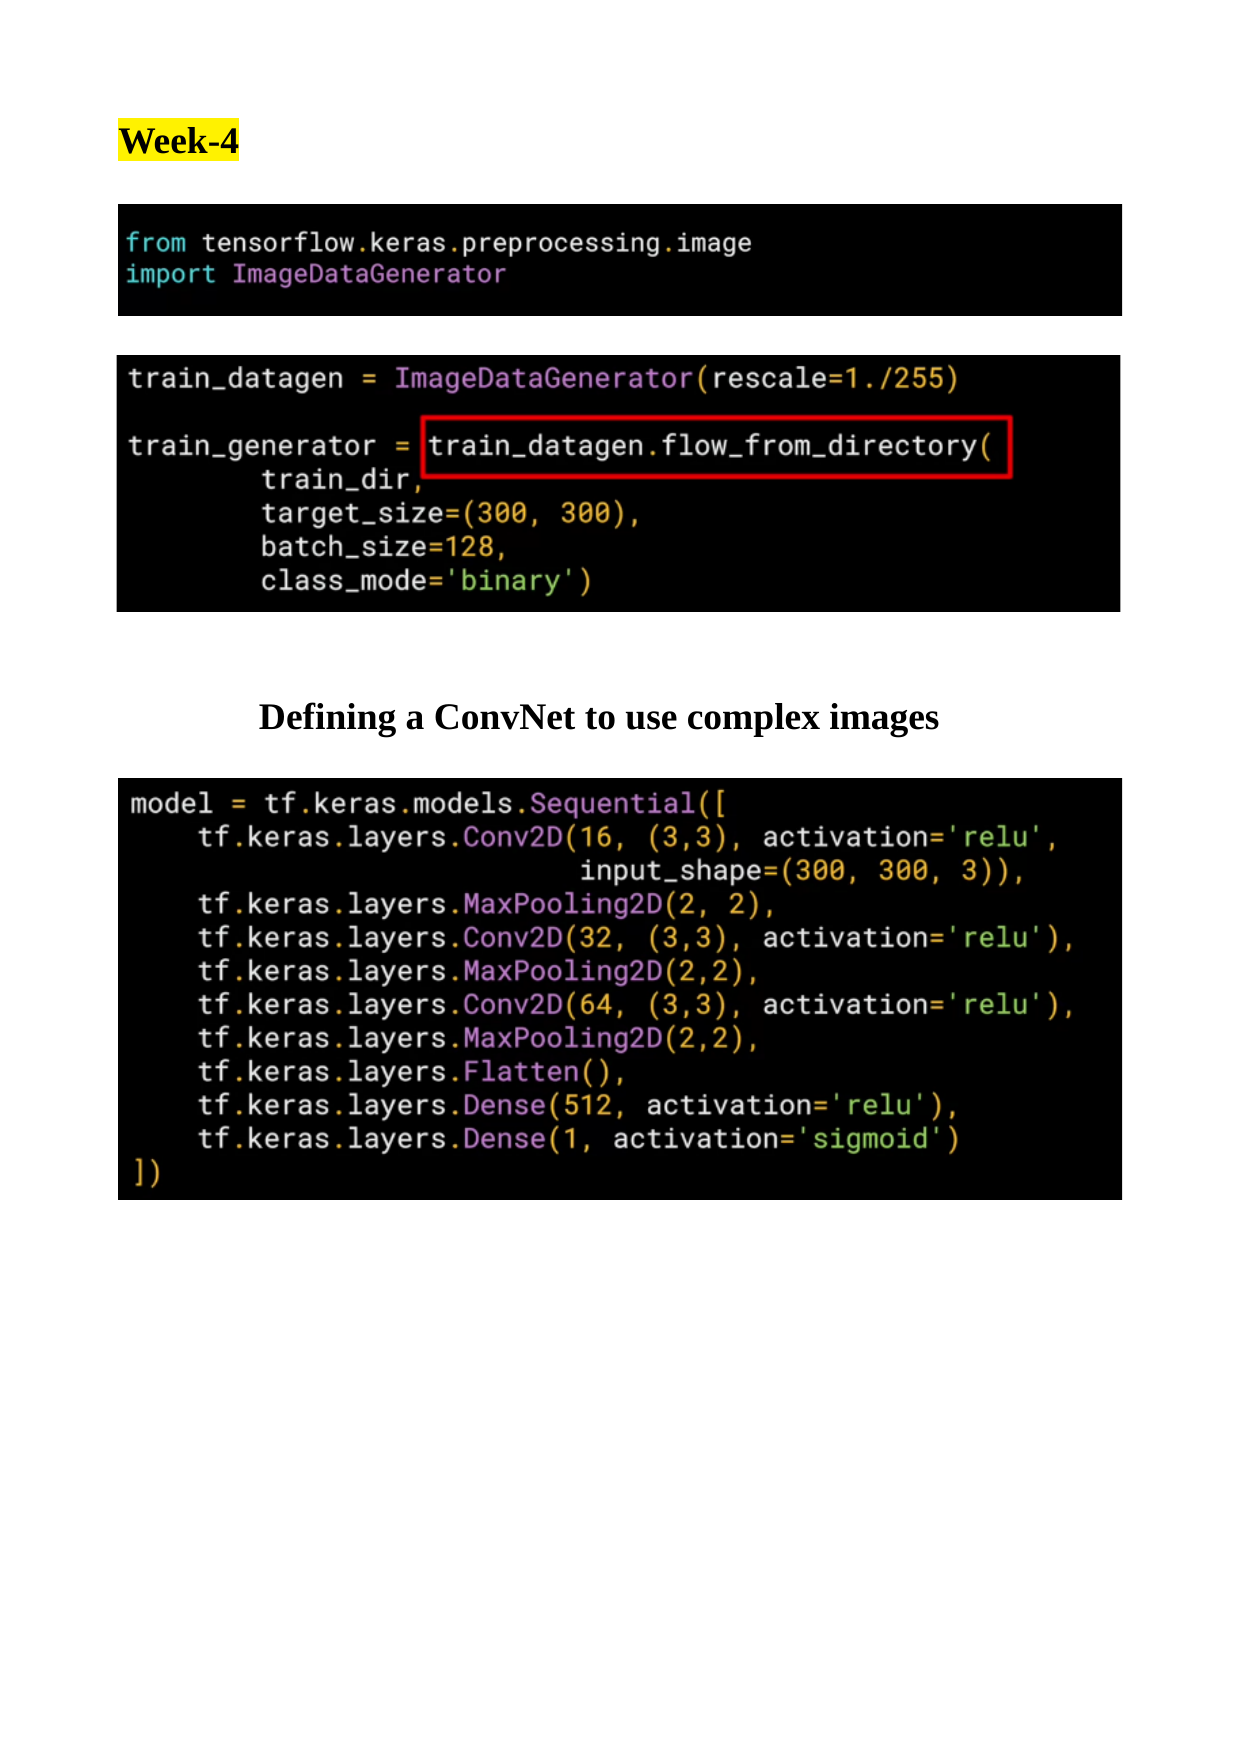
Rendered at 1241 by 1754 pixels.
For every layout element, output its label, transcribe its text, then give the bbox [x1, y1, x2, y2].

subtitle Defining a ConvNet to use complex images [118, 694, 1122, 737]
text Week-4 [118, 118, 1122, 161]
picture [116, 355, 1121, 612]
picture [118, 778, 1123, 1200]
picture [118, 204, 1123, 316]
